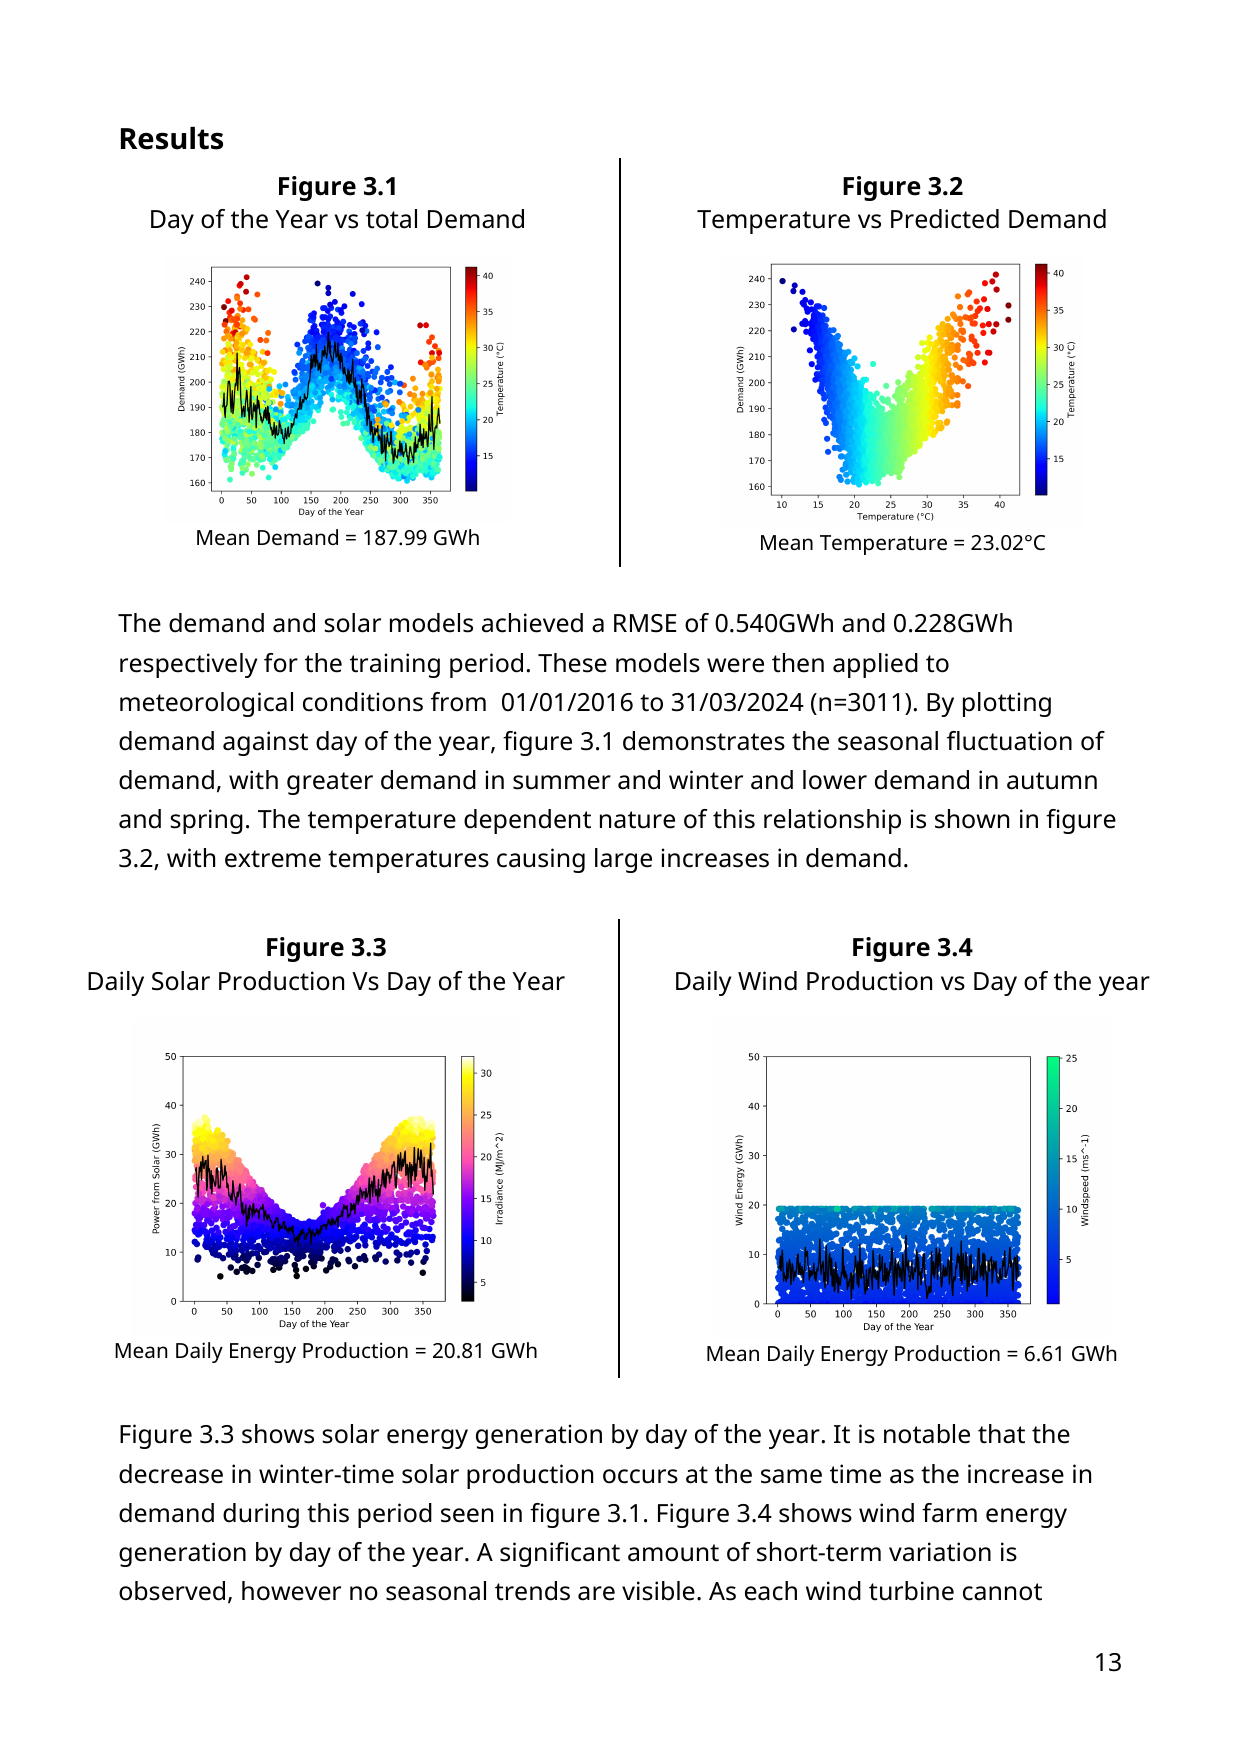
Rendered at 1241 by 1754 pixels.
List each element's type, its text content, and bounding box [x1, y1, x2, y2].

picture [163, 257, 512, 523]
table_header Figure 3.1 Day of the Year vs total Demand [55, 158, 619, 247]
table_cell Mean Daily Energy Production = 6.61 GWh [620, 1008, 1205, 1378]
picture [130, 1018, 522, 1336]
subtitle Results [118, 118, 1122, 158]
table_cell Mean Temperature = 23.02°C [621, 247, 1185, 567]
text The demand and solar models achieved a RMSE of 0.540GWh and 0.228GWh respectively for the training period. These models were then applied to meteorological conditions from 01/01/2016 to 31/03/2024 (n=3011). By plotting demand against day of the year, figure 3.1 demonstrates the seasonal fluctuation of demand, with greater demand in summer and winter and lower demand in autumn and spring. The temperature dependent nature of this relationship is shown in figure 3.2, with extreme temperatures causing large increases in demand. [118, 606, 1122, 875]
picture [713, 1018, 1110, 1339]
table_cell Mean Demand = 187.99 GWh [55, 247, 619, 567]
table_header Figure 3.3 Daily Solar Production Vs Day of the Year [33, 919, 618, 1008]
table_header Figure 3.2 Temperature vs Predicted Demand [621, 158, 1185, 247]
picture [721, 257, 1084, 528]
table_header Figure 3.4 Daily Wind Production vs Day of the year [620, 919, 1205, 1008]
text Figure 3.3 shows solar energy generation by day of the year. It is notable that the decrease in winter-time solar production occurs at the same time as the increase in demand during this period seen in figure 3.1. Figure 3.4 shows wind farm energy generation by day of the year. A significant amount of short-term variation is observed, however no seasonal trends are visible. As each wind turbine cannot [118, 1417, 1122, 1608]
table_cell Mean Daily Energy Production = 20.81 GWh [33, 1008, 618, 1378]
